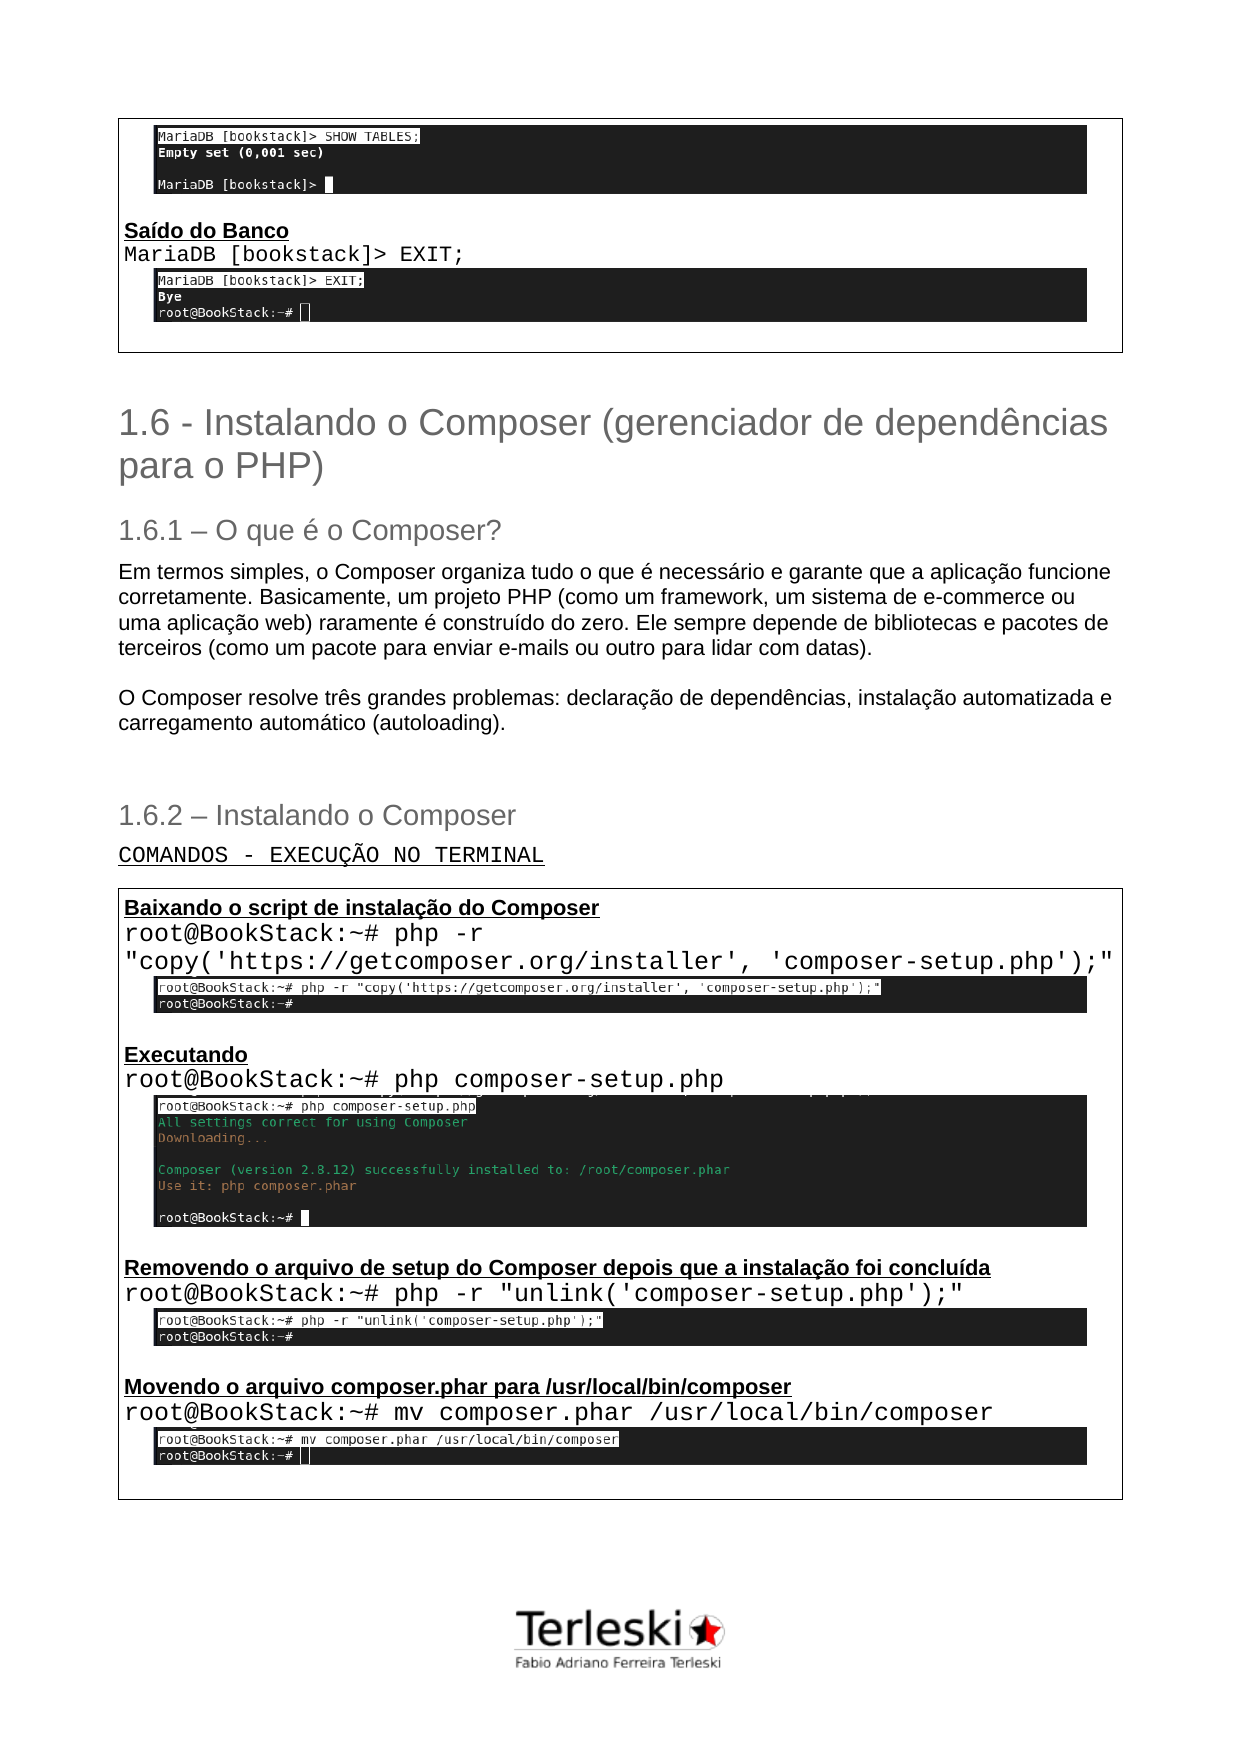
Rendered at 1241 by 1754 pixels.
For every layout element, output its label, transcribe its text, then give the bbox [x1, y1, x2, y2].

picture [153, 976, 1087, 1013]
picture [153, 125, 1087, 194]
picture [153, 1308, 1087, 1346]
picture [153, 268, 1087, 322]
picture [153, 1095, 1087, 1227]
text COMANDOS - EXECUÇÃO NO TERMINAL [118, 844, 1122, 870]
subtitle 1.6 - Instalando o Composer (gerenciador de dependências para o PHP) [118, 400, 1122, 486]
table_header Baixando o script de instalação do Composer root@BookStack:~# php -r "copy('https://getcomposer.org/installer', 'composer-setup.php');" Executando root@BookStack:~# php composer-setup.php Removendo o arquivo de setup do Composer depois que a instalação foi concluída root@BookStack:~# php -r "unlink('composer-setup.php');" Movendo o arquivo composer.phar para /usr/local/bin/composer root@BookStack:~# mv composer.phar /usr/local/bin/composer [119, 889, 1122, 1499]
table_header Saído do Banco MariaDB [bookstack]> EXIT; [119, 119, 1122, 352]
subtitle 1.6.1 – O que é o Composer? [118, 513, 1122, 547]
subtitle 1.6.2 – Instalando o Composer [118, 798, 1122, 831]
text Em termos simples, o Composer organiza tudo o que é necessário e garante que a aplicação funcione corretamente. Basicamente, um projeto PHP (como um framework, um sistema de e-commerce ou uma aplicação web) raramente é construído do zero. Ele sempre depende de bibliotecas e pacotes de terceiros (como um pacote para enviar e-mails ou outro para lidar com datas). [118, 559, 1122, 660]
text O Composer resolve três grandes problemas: declaração de dependências, instalação automatizada e carregamento automático (autoloading). [118, 685, 1122, 736]
picture [153, 1427, 1087, 1465]
picture [513, 1607, 727, 1673]
